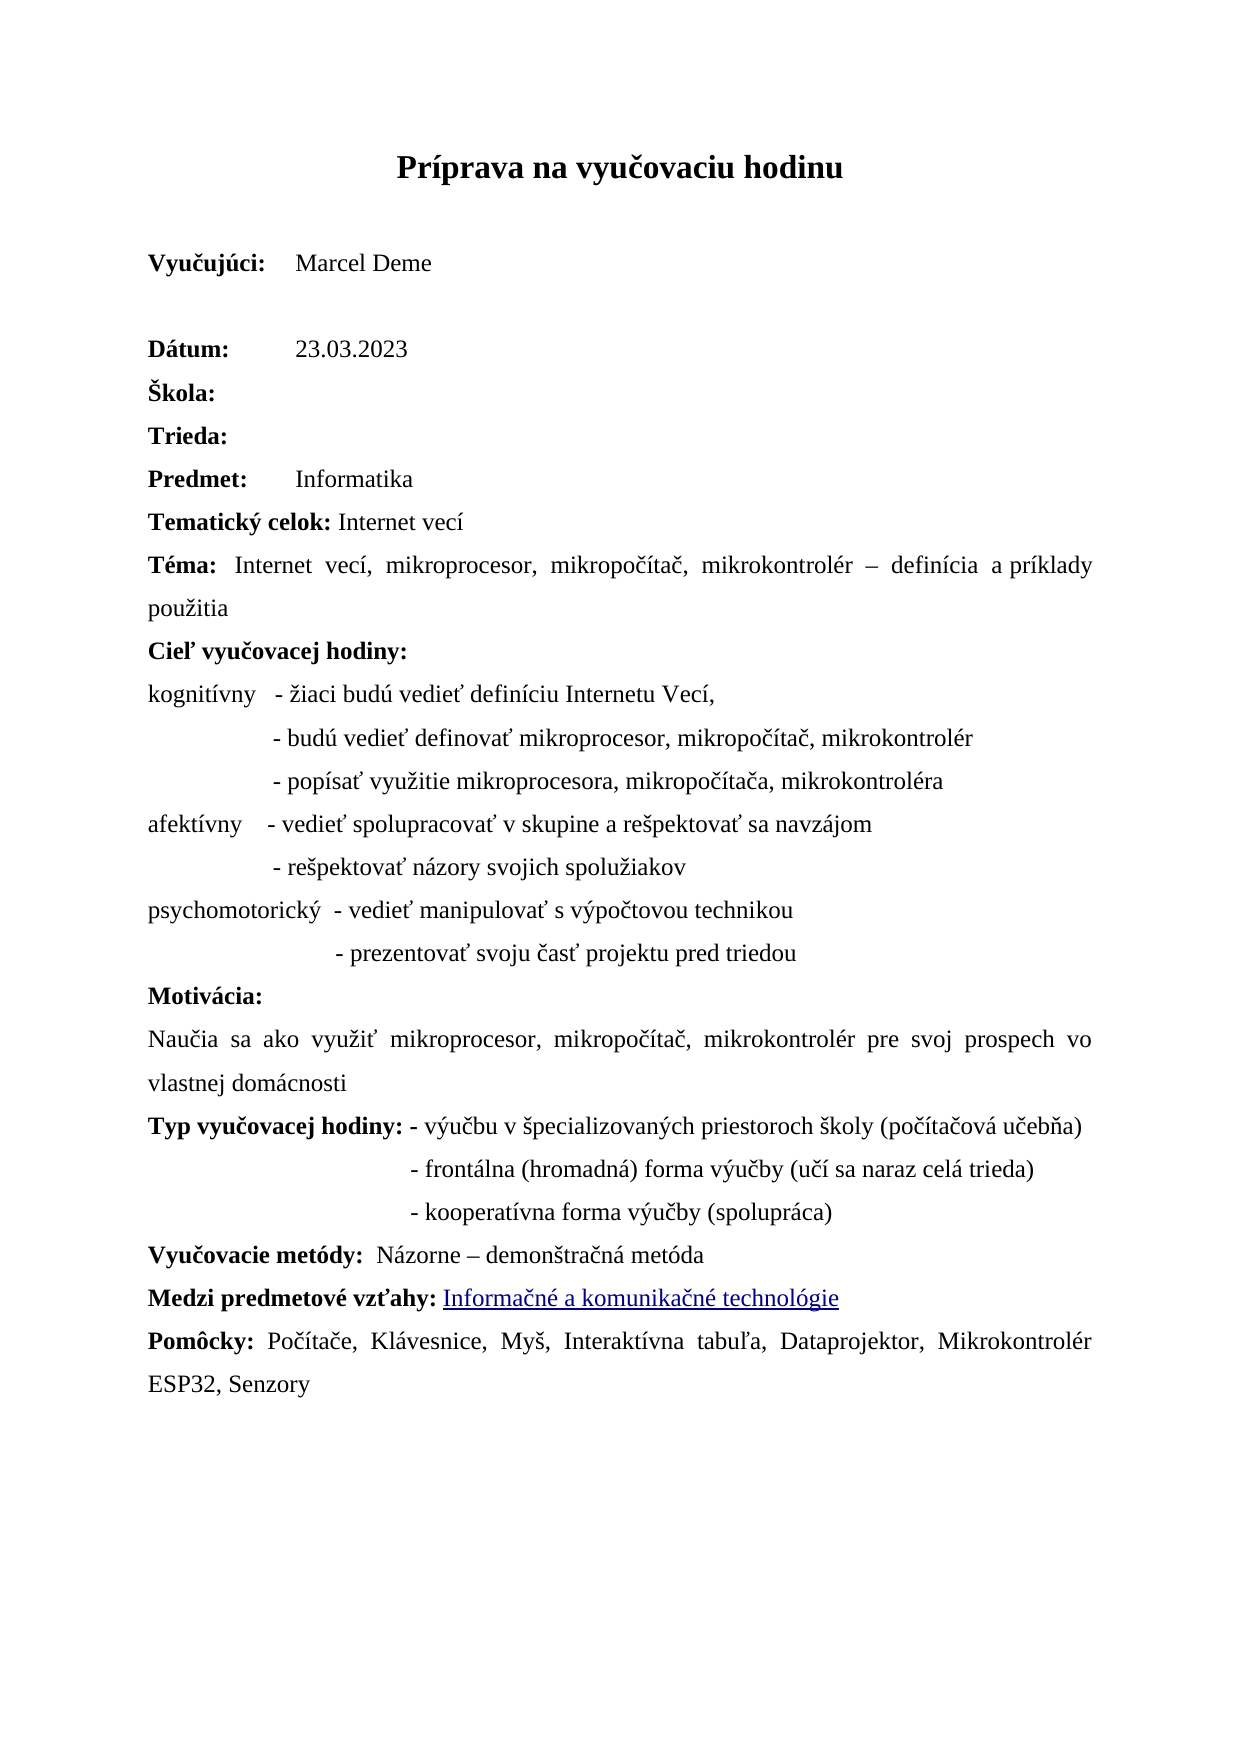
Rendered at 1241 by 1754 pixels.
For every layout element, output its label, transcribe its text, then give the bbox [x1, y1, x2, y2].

text Vyučujúci: Marcel Deme [148, 248, 1093, 277]
text Predmet: Informatika [148, 464, 1093, 493]
text - popísať využitie mikroprocesora, mikropočítača, mikrokontroléra [148, 766, 1093, 794]
text - prezentovať svoju časť projektu pred triedou [335, 938, 1093, 967]
text - frontálna (hromadná) forma výučby (učí sa naraz celá trieda) [148, 1154, 1093, 1183]
text - rešpektovať názory svojich spolužiakov [254, 852, 1093, 881]
text Téma: Internet vecí, mikroprocesor, mikropočítač, mikrokontrolér – definícia a príklady použitia [148, 550, 1093, 622]
text - budú vedieť definovať mikroprocesor, mikropočítač, mikrokontrolér [148, 723, 1093, 751]
text Dátum: 23.03.2023 [148, 334, 1093, 363]
text Pomôcky: Počítače, Klávesnice, Myš, Interaktívna tabuľa, Dataprojektor, Mikrokontrolér ESP32, Senzory [148, 1326, 1093, 1398]
text afektívny - vedieť spolupracovať v skupine a rešpektovať sa navzájom [148, 809, 1093, 838]
text Trieda: [148, 421, 1093, 449]
text Naučia sa ako využiť mikroprocesor, mikropočítač, mikrokontrolér pre svoj prospech vo vlastnej domácnosti [148, 1024, 1093, 1096]
text Motivácia: [148, 981, 1093, 1010]
text Príprava na vyučovaciu hodinu [148, 148, 1093, 186]
text Typ vyučovacej hodiny: - výučbu v špecializovaných priestoroch školy (počítačová učebňa) [148, 1111, 1093, 1139]
text kognitívny - žiaci budú vedieť definíciu Internetu Vecí, [148, 679, 1093, 708]
text Vyučovacie metódy: Názorne – demonštračná metóda [148, 1240, 1093, 1269]
text - kooperatívna forma výučby (spolupráca) [148, 1197, 1093, 1226]
text Škola: [148, 378, 1093, 406]
text Tematický celok: Internet vecí [148, 507, 1093, 536]
text Cieľ vyučovacej hodiny: [148, 636, 1093, 665]
text Medzi predmetové vzťahy: Informačné a komunikačné technológie [148, 1283, 1093, 1312]
text psychomotorický - vedieť manipulovať s výpočtovou technikou [148, 895, 1093, 924]
